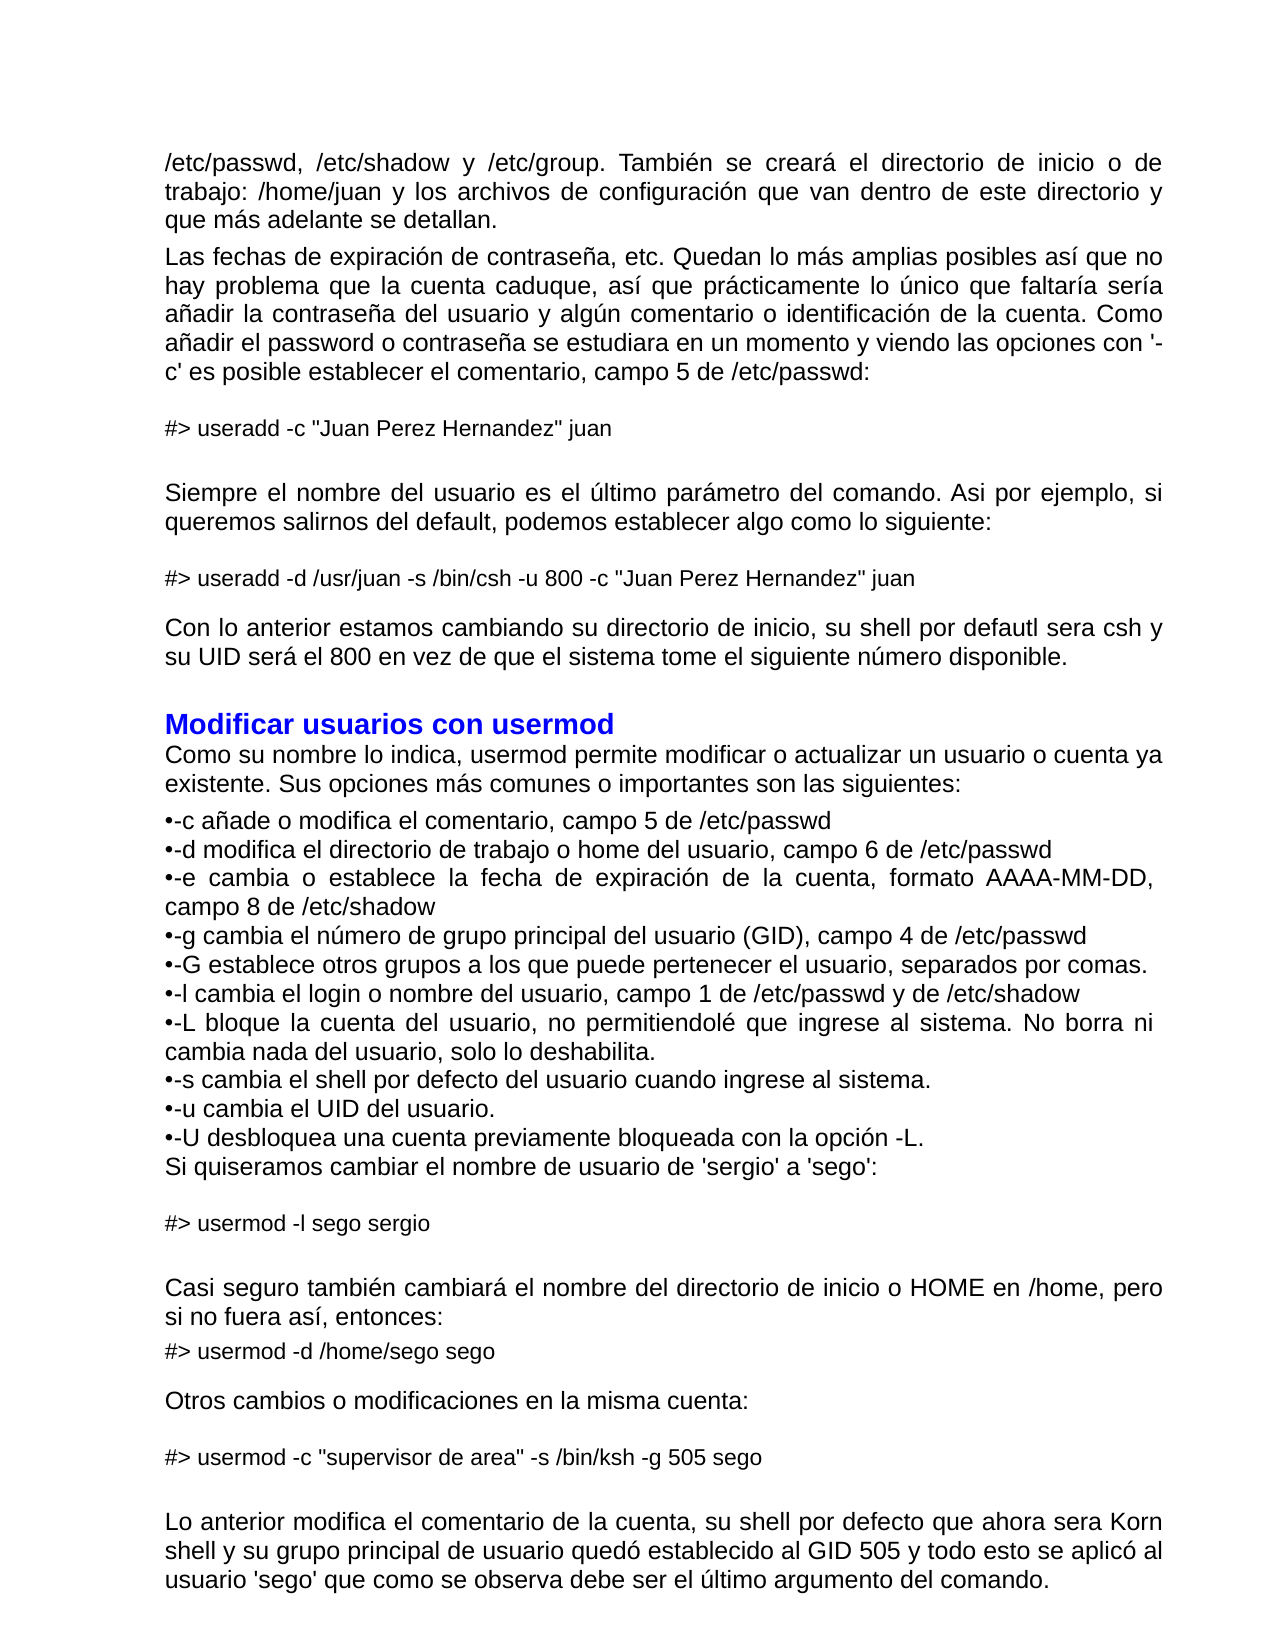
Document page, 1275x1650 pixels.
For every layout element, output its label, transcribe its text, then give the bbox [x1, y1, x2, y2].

text Como su nombre lo indica, usermod permite modificar o actualizar un usuario o cuenta ya existente. Sus opciones más comunes o importantes son las siguientes: [164, 740, 1164, 798]
list -g cambia el número de grupo principal del usuario (GID), campo 4 de /etc/passwd [164, 921, 1155, 950]
text Siempre el nombre del usuario es el último parámetro del comando. Asi por ejemplo, si queremos salirnos del default, podemos establecer algo como lo siguiente: [164, 478, 1164, 536]
list -c añade o modifica el comentario, campo 5 de /etc/passwd [164, 806, 1155, 834]
text Si quiseramos cambiar el nombre de usuario de 'sergio' a 'sego': [164, 1152, 1164, 1181]
text #> usermod -c "supervisor de area" -s /bin/ksh -g 505 sego [164, 1444, 1164, 1471]
text /etc/passwd, /etc/shadow y /etc/group. También se creará el directorio de inicio o de trabajo: /home/juan y los archivos de configuración que van dentro de este directorio y que más adelante se detallan. [164, 148, 1164, 234]
list -G establece otros grupos a los que puede pertenecer el usuario, separados por comas. [164, 950, 1155, 979]
text Las fechas de expiración de contraseña, etc. Quedan lo más amplias posibles así que no hay problema que la cuenta caduque, así que prácticamente lo único que faltaría sería añadir la contraseña del usuario y algún comentario o identificación de la cuenta. Como añadir el password o contraseña se estudiara en un momento y viendo las opciones con '-c' es posible establecer el comentario, campo 5 de /etc/passwd: [164, 242, 1164, 386]
text #> usermod -d /home/sego sego [164, 1338, 1164, 1364]
list -d modifica el directorio de trabajo o home del usuario, campo 6 de /etc/passwd [164, 834, 1155, 863]
text Con lo anterior estamos cambiando su directorio de inicio, su shell por defautl sera csh y su UID será el 800 en vez de que el sistema tome el siguiente número disponible. [164, 613, 1164, 670]
text Otros cambios o modificaciones en la misma cuenta: [164, 1386, 1164, 1415]
text Casi seguro también cambiará el nombre del directorio de inicio o HOME en /home, pero si no fuera así, entonces: [164, 1273, 1164, 1330]
list -U desbloquea una cuenta previamente bloqueada con la opción -L. [164, 1123, 1155, 1152]
subtitle Modificar usuarios con usermod [164, 707, 1164, 740]
list -e cambia o establece la fecha de expiración de la cuenta, formato AAAA-MM-DD, campo 8 de /etc/shadow [164, 863, 1155, 921]
list -u cambia el UID del usuario. [164, 1094, 1155, 1123]
list -s cambia el shell por defecto del usuario cuando ingrese al sistema. [164, 1065, 1155, 1094]
text #> usermod -l sego sergio [164, 1210, 1164, 1236]
list -l cambia el login o nombre del usuario, campo 1 de /etc/passwd y de /etc/shadow [164, 979, 1155, 1008]
text #> useradd -d /usr/juan -s /bin/csh -u 800 -c "Juan Perez Hernandez" juan [164, 565, 1164, 591]
text #> useradd -c "Juan Perez Hernandez" juan [164, 415, 1164, 441]
list -L bloque la cuenta del usuario, no permitiendolé que ingrese al sistema. No borra ni cambia nada del usuario, solo lo deshabilita. [164, 1008, 1155, 1065]
text Lo anterior modifica el comentario de la cuenta, su shell por defecto que ahora sera Korn shell y su grupo principal de usuario quedó establecido al GID 505 y todo esto se aplicó al usuario 'sego' que como se observa debe ser el último argumento del comando. [164, 1507, 1164, 1593]
